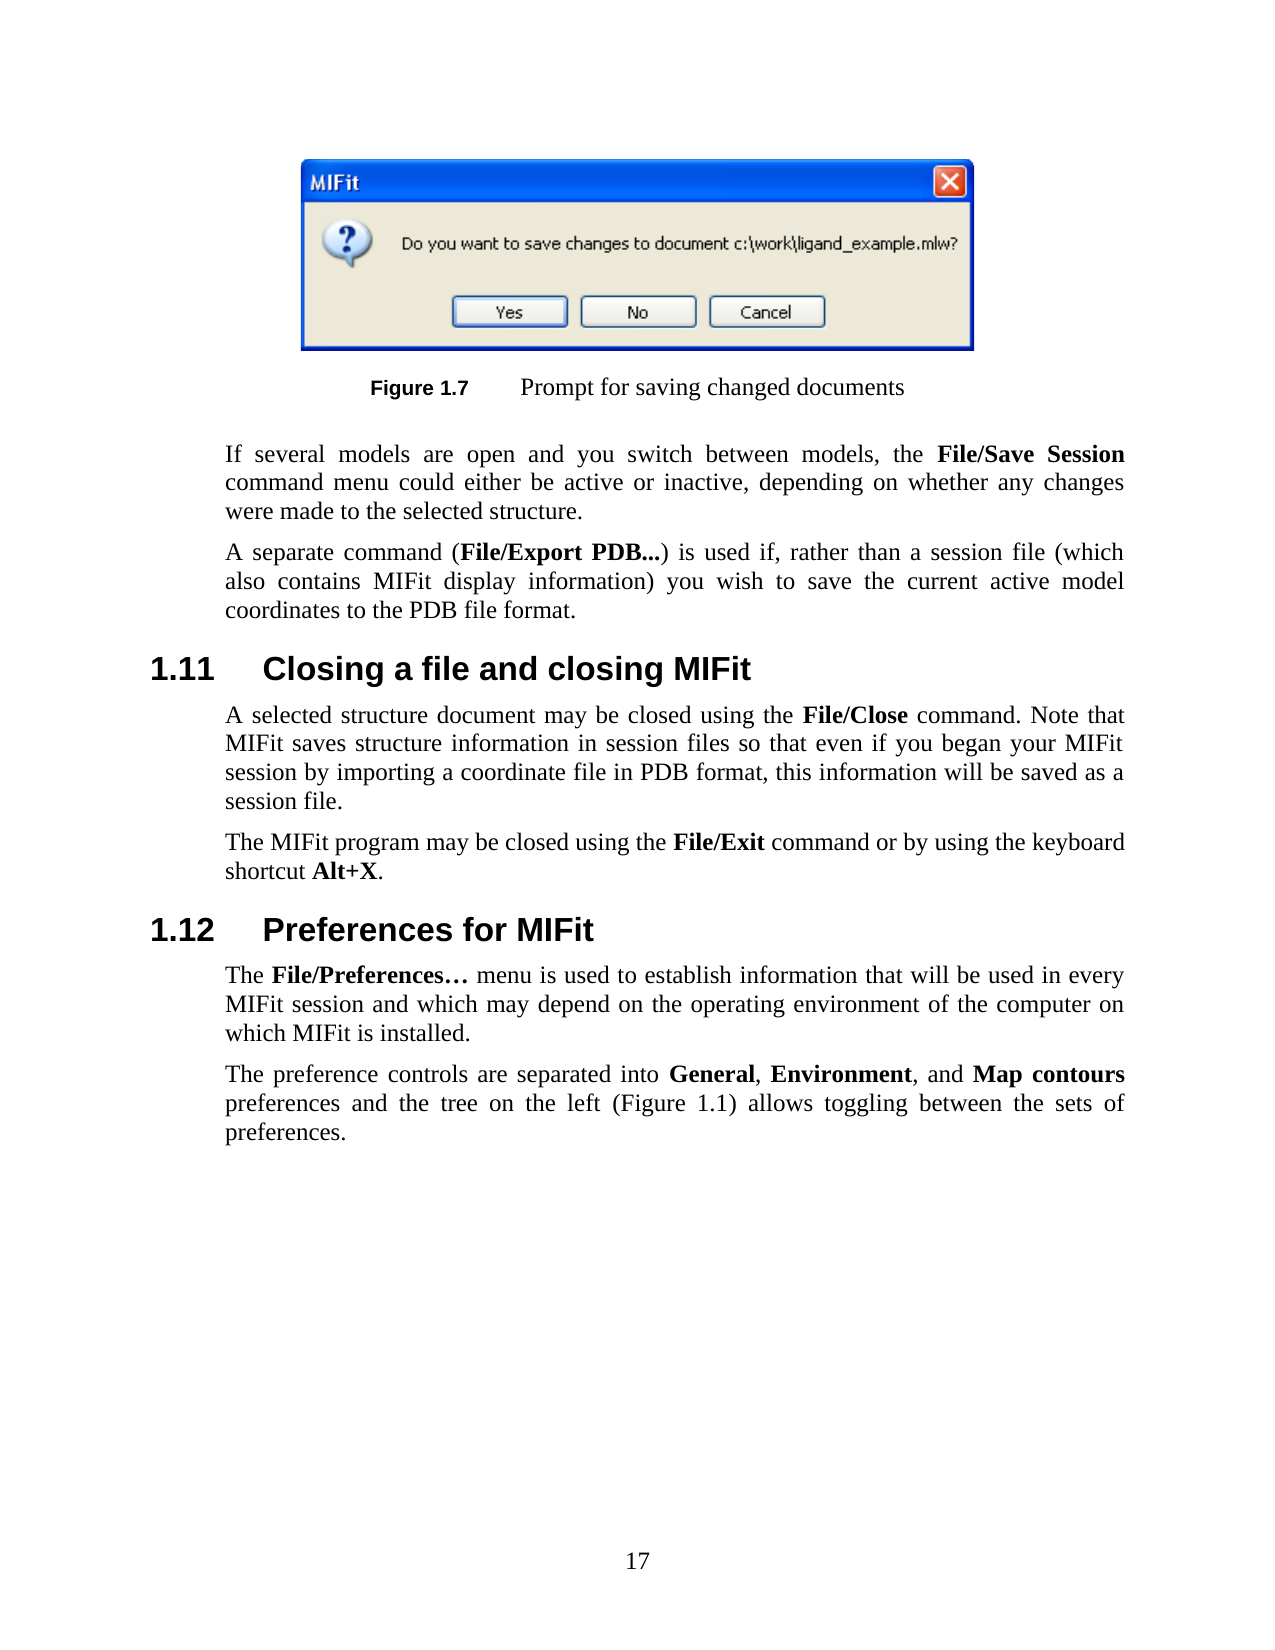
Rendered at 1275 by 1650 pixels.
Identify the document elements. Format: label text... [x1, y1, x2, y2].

subtitle Preferences for MIFit [150, 910, 1125, 948]
subtitle Closing a file and closing MIFit [150, 649, 1125, 687]
text A selected structure document may be closed using the File/Close command. Note that MIFit saves structure information in session files so that even if you began your MIFit session by importing a coordinate file in PDB format, this information will be saved as a session file. [225, 700, 1125, 815]
text The File/Preferences… menu is used to establish information that will be used in every MIFit session and which may depend on the operating environment of the computer on which MIFit is installed. [225, 961, 1125, 1047]
text The preference controls are separated into General, Environment, and Map contours preferences and the tree on the left (Figure 1.1) allows toggling between the sets of preferences. [225, 1059, 1125, 1146]
text If several models are open and you switch between models, the File/Save Session command menu could either be active or inactive, depending on whether any changes were made to the selected structure. [225, 439, 1125, 525]
text Figure 1.7 Prompt for saving changed documents [150, 372, 1125, 401]
text A separate command (File/Export PDB...) is used if, rather than a session file (which also contains MIFit display information) you wish to save the current active model coordinates to the PDB file format. [225, 537, 1125, 624]
picture [300, 159, 975, 351]
text The MIFit program may be closed using the File/Exit command or by using the keyboard shortcut Alt+X. [225, 827, 1125, 885]
